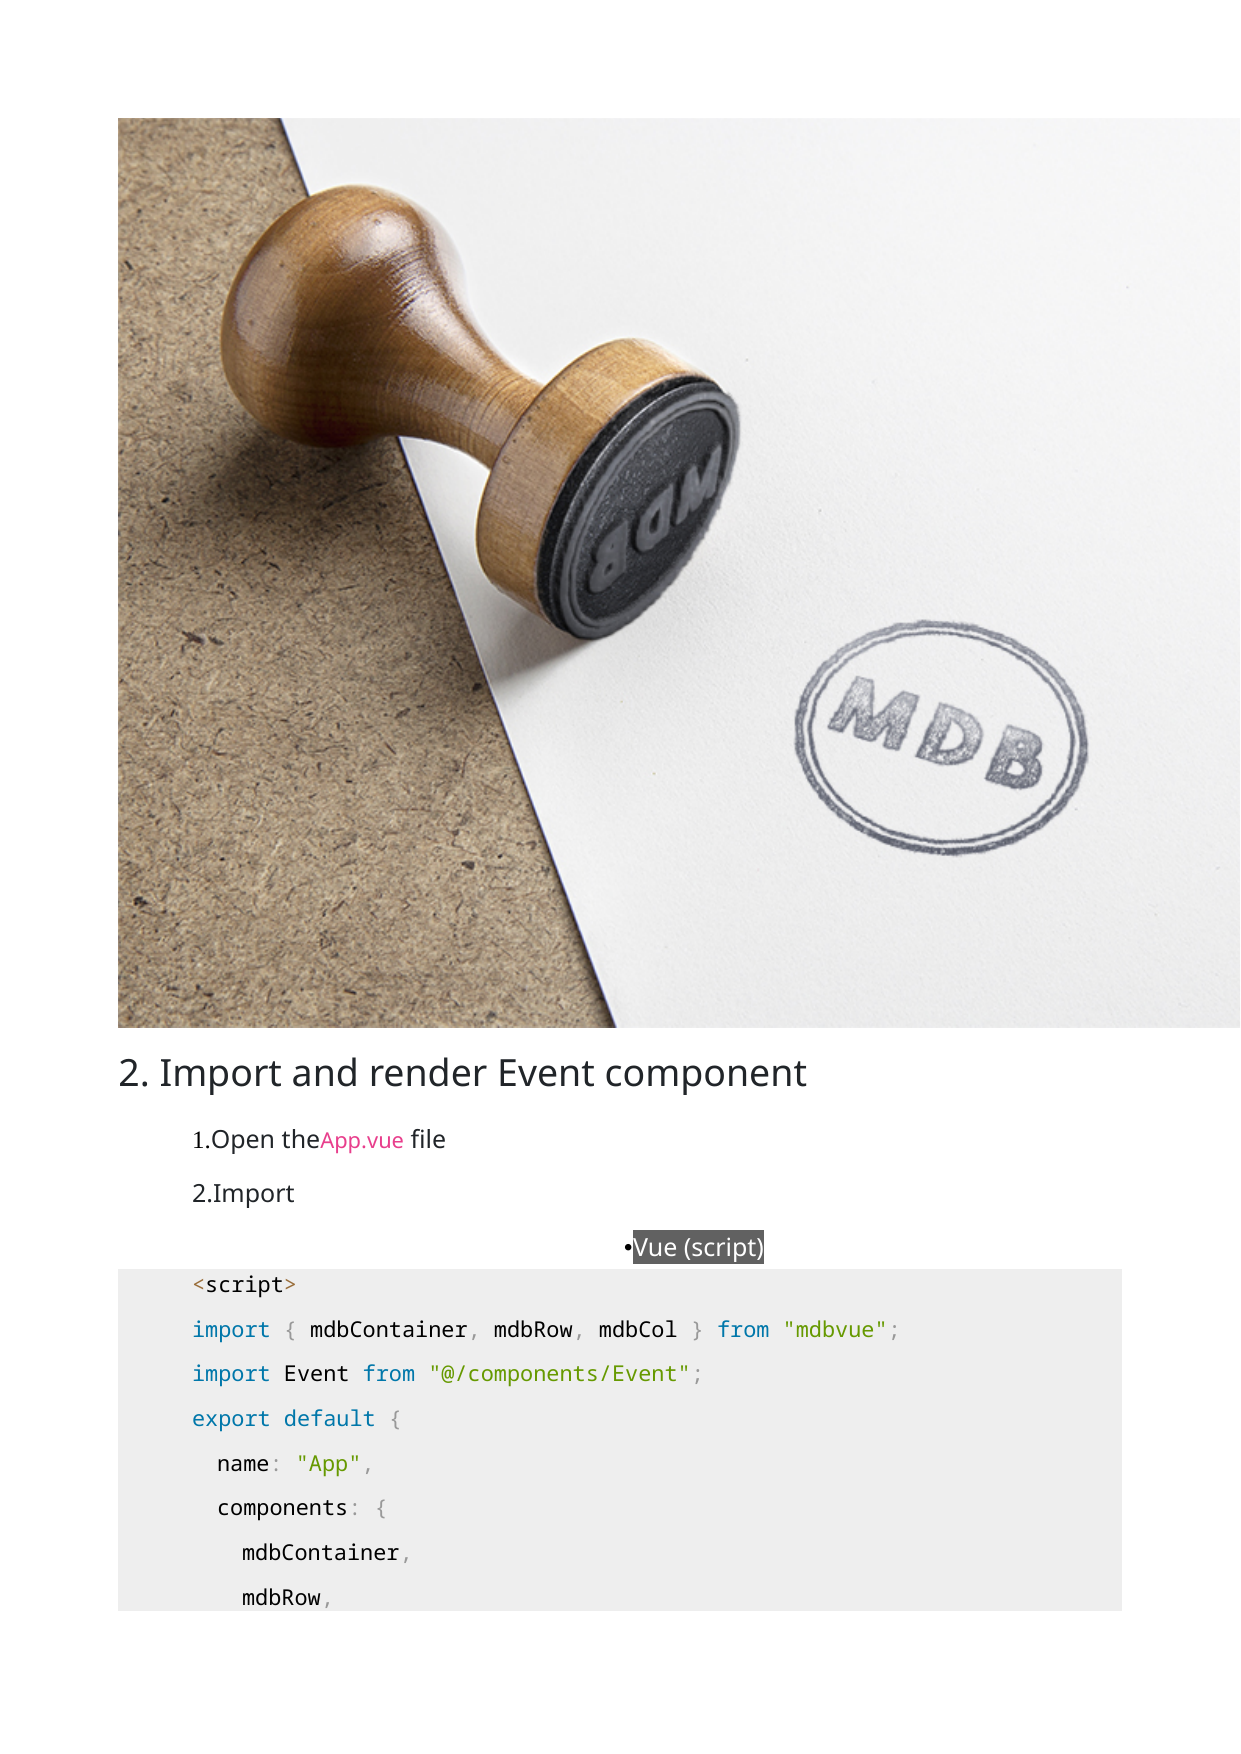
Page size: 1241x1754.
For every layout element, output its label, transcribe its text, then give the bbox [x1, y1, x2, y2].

list import Event from "@/components/Event"; [118, 1358, 1122, 1388]
list mdbRow, [118, 1582, 1122, 1611]
list components: { [118, 1492, 1122, 1522]
picture [118, 118, 1241, 1028]
list <script> [118, 1269, 1122, 1299]
list mdbContainer, [118, 1537, 1122, 1567]
list import { mdbContainer, mdbRow, mdbCol } from "mdbvue"; [118, 1313, 1122, 1343]
list export default { [118, 1403, 1122, 1433]
subtitle 2. Import and render Event component [118, 1046, 1122, 1097]
list Open theApp.vue file [118, 1122, 1122, 1156]
list Vue (script) [118, 1230, 1122, 1264]
list Import [118, 1176, 1122, 1210]
list name: "App", [118, 1448, 1122, 1477]
